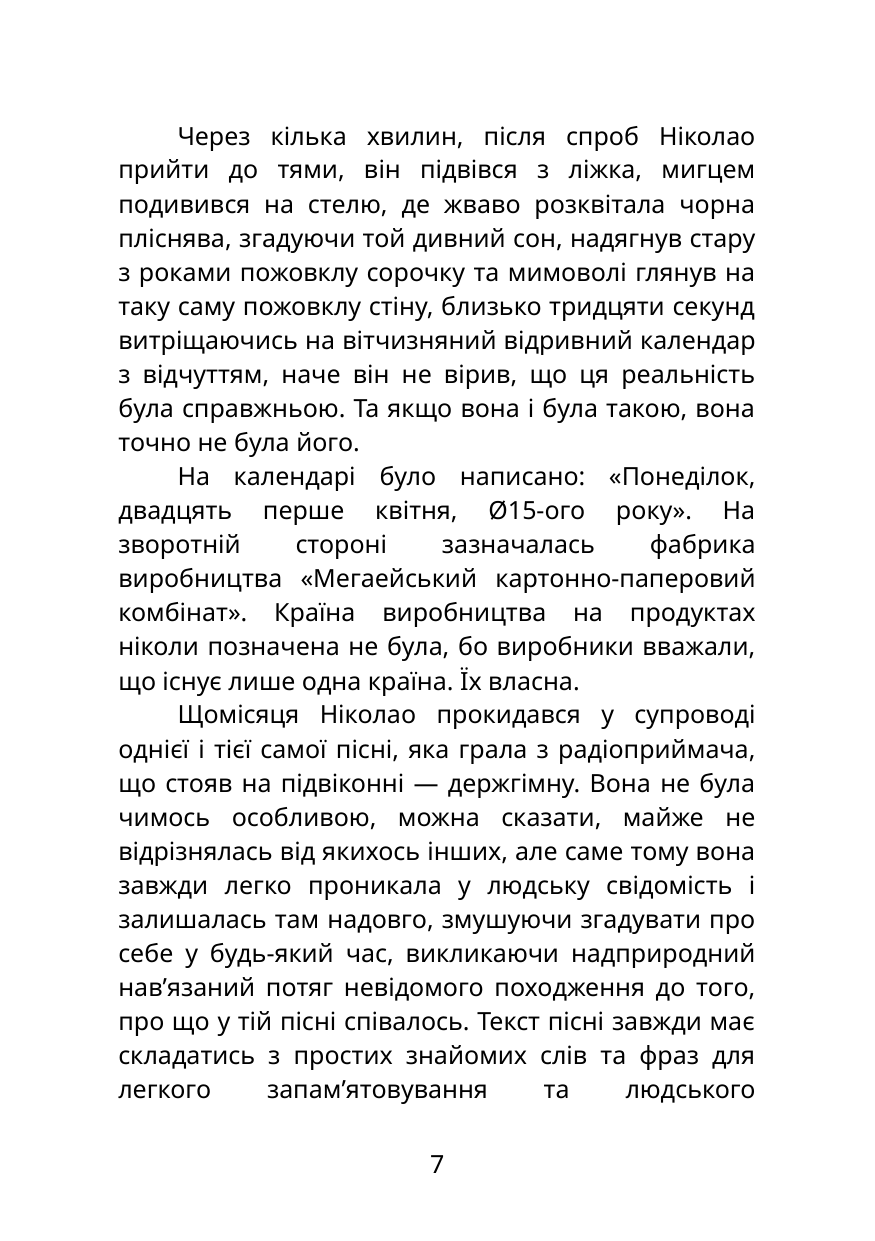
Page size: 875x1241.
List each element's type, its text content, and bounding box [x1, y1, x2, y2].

text На календарі було написано: «Понеділок, двадцять перше квітня, Ø15-ого року». На зворотній стороні зазначалась фабрика виробництва «Мегаейський картонно-паперовий комбінат». Країна виробництва на продуктах ніколи позначена не була, бо виробники вважали, що існує лише одна країна. Їх власна. [118, 459, 756, 697]
text Через кілька хвилин, після спроб Ніколао прийти до тями, він підвівся з ліжка, мигцем подивився на стелю, де жваво розквітала чорна пліснява, згадуючи той дивний сон, надягнув стару з роками пожовклу сорочку та мимоволі глянув на таку саму пожовклу стіну, близько тридцяти секунд витріщаючись на вітчизняний відривний календар з відчуттям, наче він не вірив, що ця реальність була справжньою. Та якщо вона і була такою, вона точно не була його. [118, 118, 756, 459]
text Щомісяця Ніколао прокидався у супроводі однієї і тієї самої пісні, яка грала з радіоприймача, що стояв на підвіконні — держгімну. Вона не була чимось особливою, можна сказати, майже не відрізнялась від якихось інших, але саме тому вона завжди легко проникала у людську свідомість і залишалась там надовго, змушуючи згадувати про себе у будь-який час, викликаючи надприродний нав’язаний потяг невідомого походження до того, про що у тій пісні співалось. Текст пісні завжди має складатись з простих знайомих слів та фраз для легкого запам’ятовування та людського [118, 697, 756, 1106]
